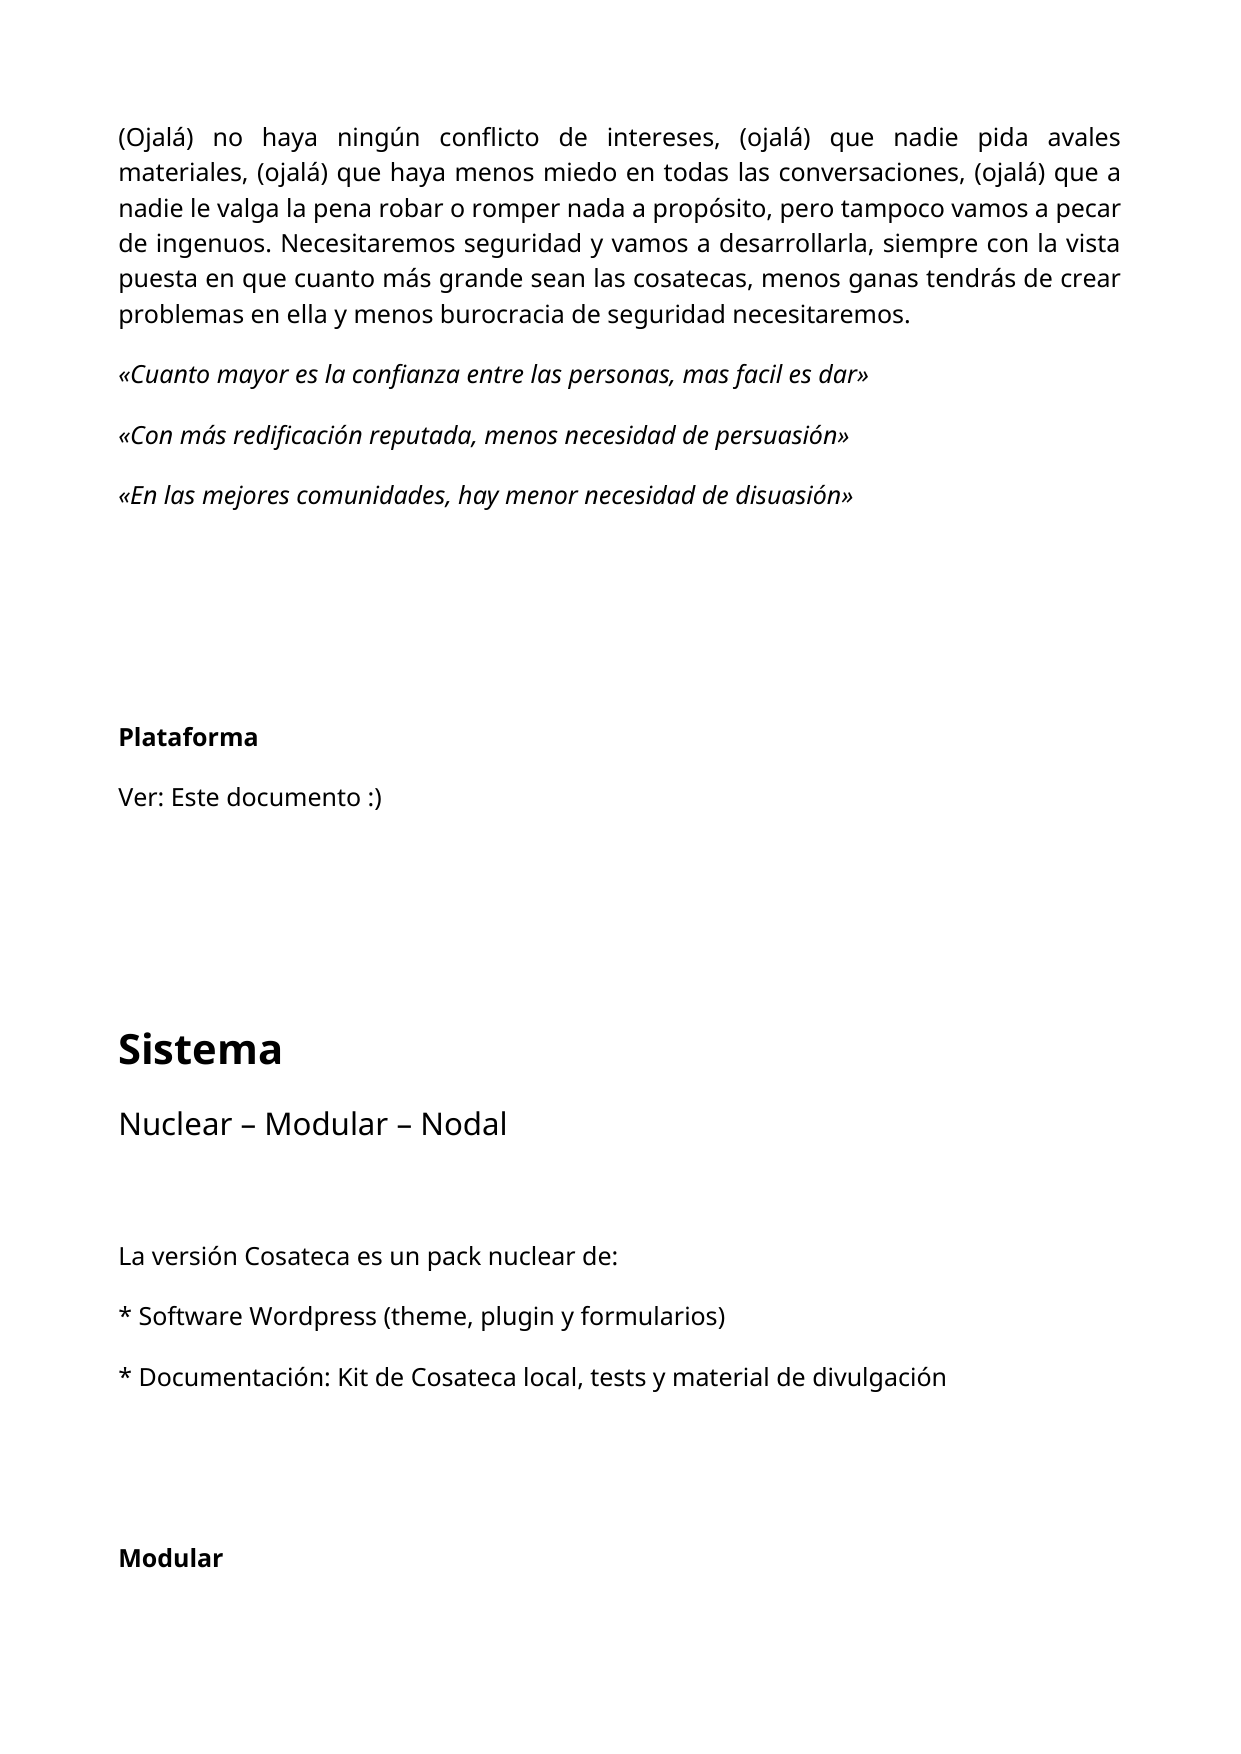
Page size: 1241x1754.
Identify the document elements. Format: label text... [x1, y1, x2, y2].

text La versión Cosateca es un pack nuclear de: [118, 1237, 1122, 1273]
text «En las mejores‭ ‬comunidades,‭ ‬hay‭ ‬menor‭ ‬necesidad‭ ‬de‭ ‬disuasión» [118, 476, 1122, 512]
text * Software Wordpress (theme, plugin y formularios) [118, 1298, 1122, 1333]
text Nuclear – Modular – Nodal [118, 1102, 1122, 1144]
text Modular [118, 1539, 1122, 1575]
text Sistema [118, 1020, 1122, 1077]
text Ver: Este documento :) [118, 778, 1122, 814]
text «Cuanto mayor es la confianza entre las personas,‭ ‬mas facil es dar»‭ [118, 356, 1122, 391]
text ‬Plataforma [118, 718, 1122, 753]
text * Documentación: Kit de Cosateca local, tests y material de divulgación [118, 1358, 1122, 1393]
text «Con más‭ ‬redificación‭ ‬reputada,‭ ‬menos necesidad‭ ‬de persuasión» [118, 416, 1122, 451]
text (Ojalá‭)‬ no‭ ‬haya‭ ‬ningún‭ ‬conflicto‭ ‬de‭ ‬intereses,‭ (‬ojalá‭)‬ que‭ ‬nadie‭ ‬pida avales materiales,‭ (‬ojalá‭)‬ que haya‭ ‬menos‭ ‬miedo‭ ‬en‭ ‬todas‭ ‬las‭ ‬conversaciones,‭ (‬ojalá‭)‬ que‭ ‬a‭ ‬nadie‭ ‬le‭ ‬valga‭ ‬la‭ ‬pena robar‭ ‬o‭ ‬romper‭ ‬nada‭ ‬a‭ ‬propósito,‭ ‬pero‭ ‬tampoco‭ ‬vamos‭ ‬a‭ ‬pecar‭ ‬de‭ ‬ingenuos.‭ ‬Necesitaremos seguridad‭ ‬y‭ ‬vamos‭ ‬a‭ ‬desarrollarla,‭ ‬siempre con la vista puesta en que‭ ‬cuanto‭ ‬más‭ ‬grande sean‭ ‬las cosatecas,‭ ‬menos‭ ‬ganas‭ ‬tendrás‭ ‬de‭ ‬crear‭ ‬problemas‭ ‬en‭ ‬ella‭ ‬y‭ ‬menos‭ ‬burocracia‭ ‬de seguridad‭ ‬necesitaremos.‭ [118, 118, 1122, 331]
